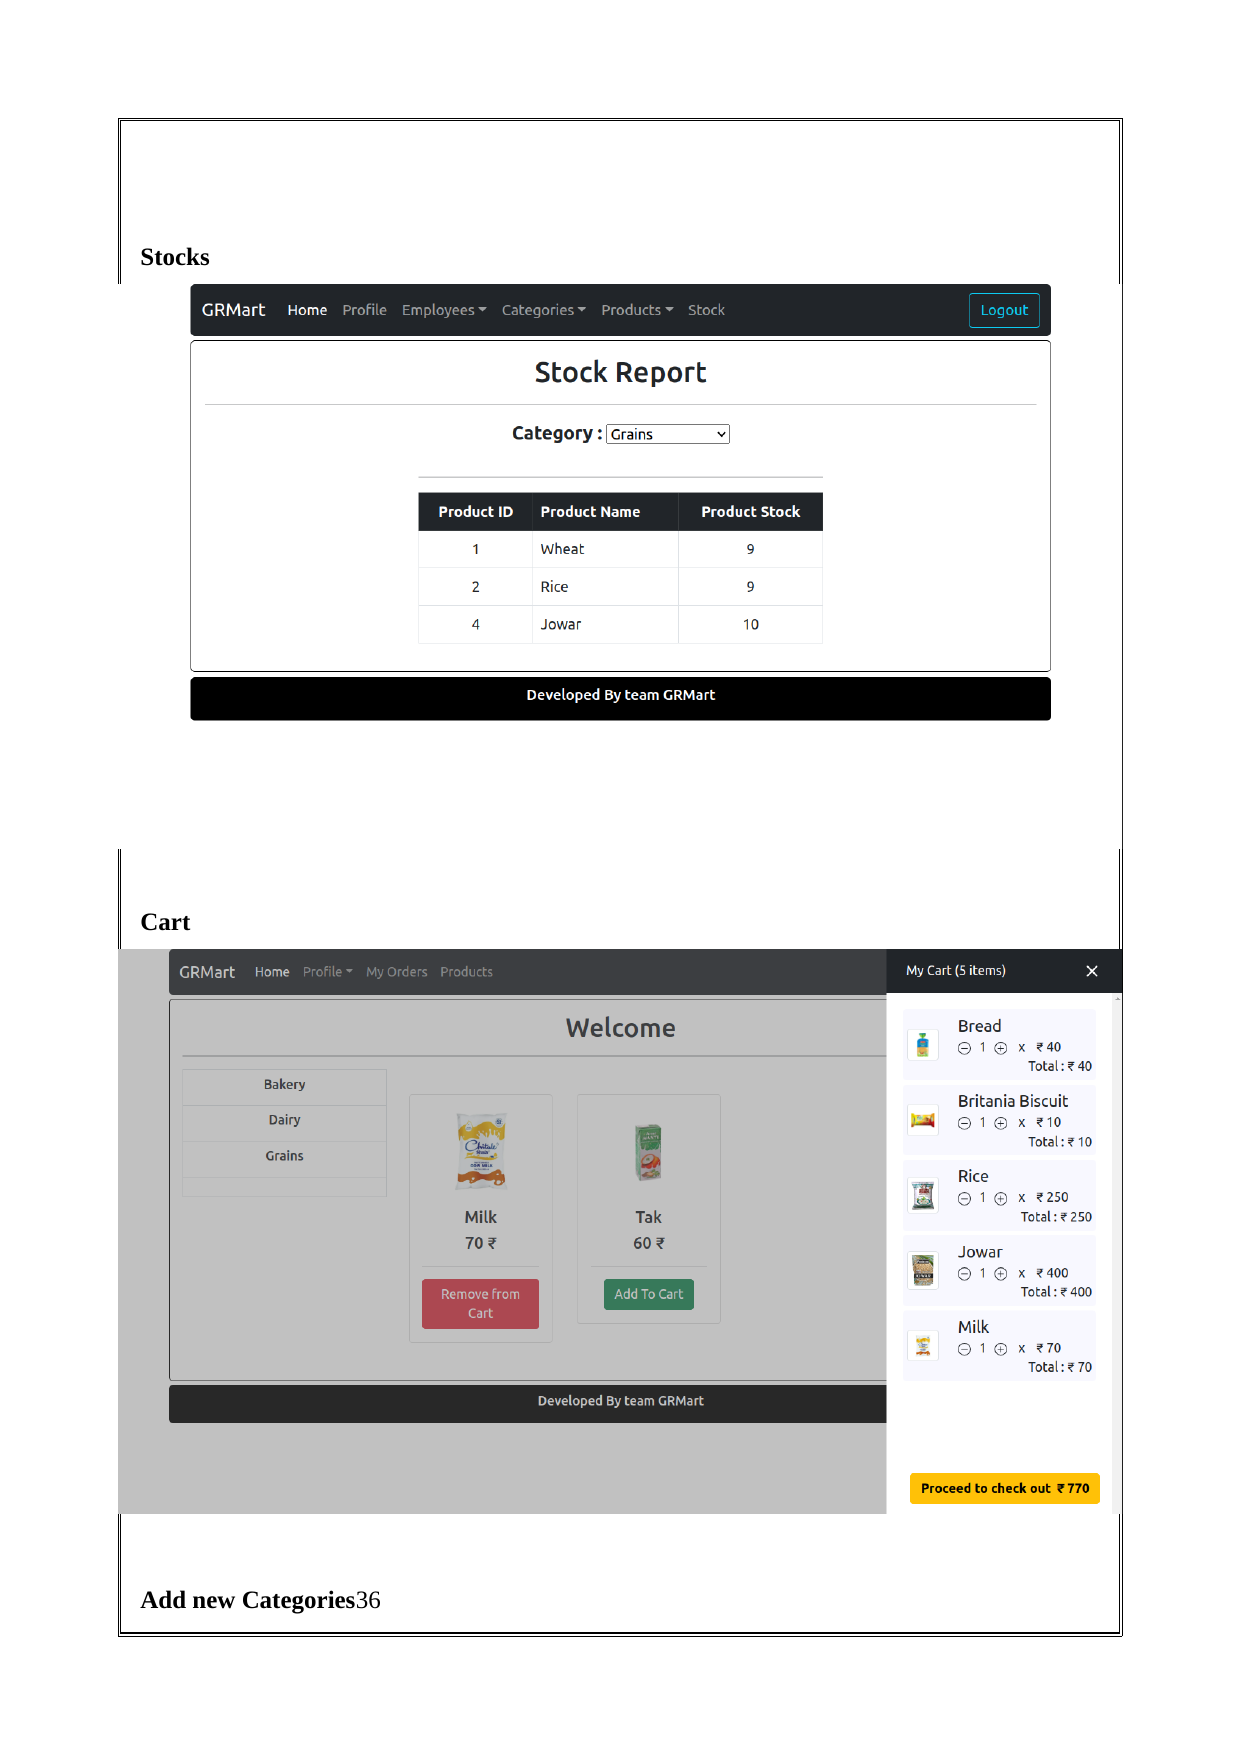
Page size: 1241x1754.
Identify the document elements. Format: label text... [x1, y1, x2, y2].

text Stocks [140, 242, 1100, 270]
picture [118, 284, 1123, 849]
text Cart [140, 907, 1100, 935]
picture [118, 949, 1123, 1514]
